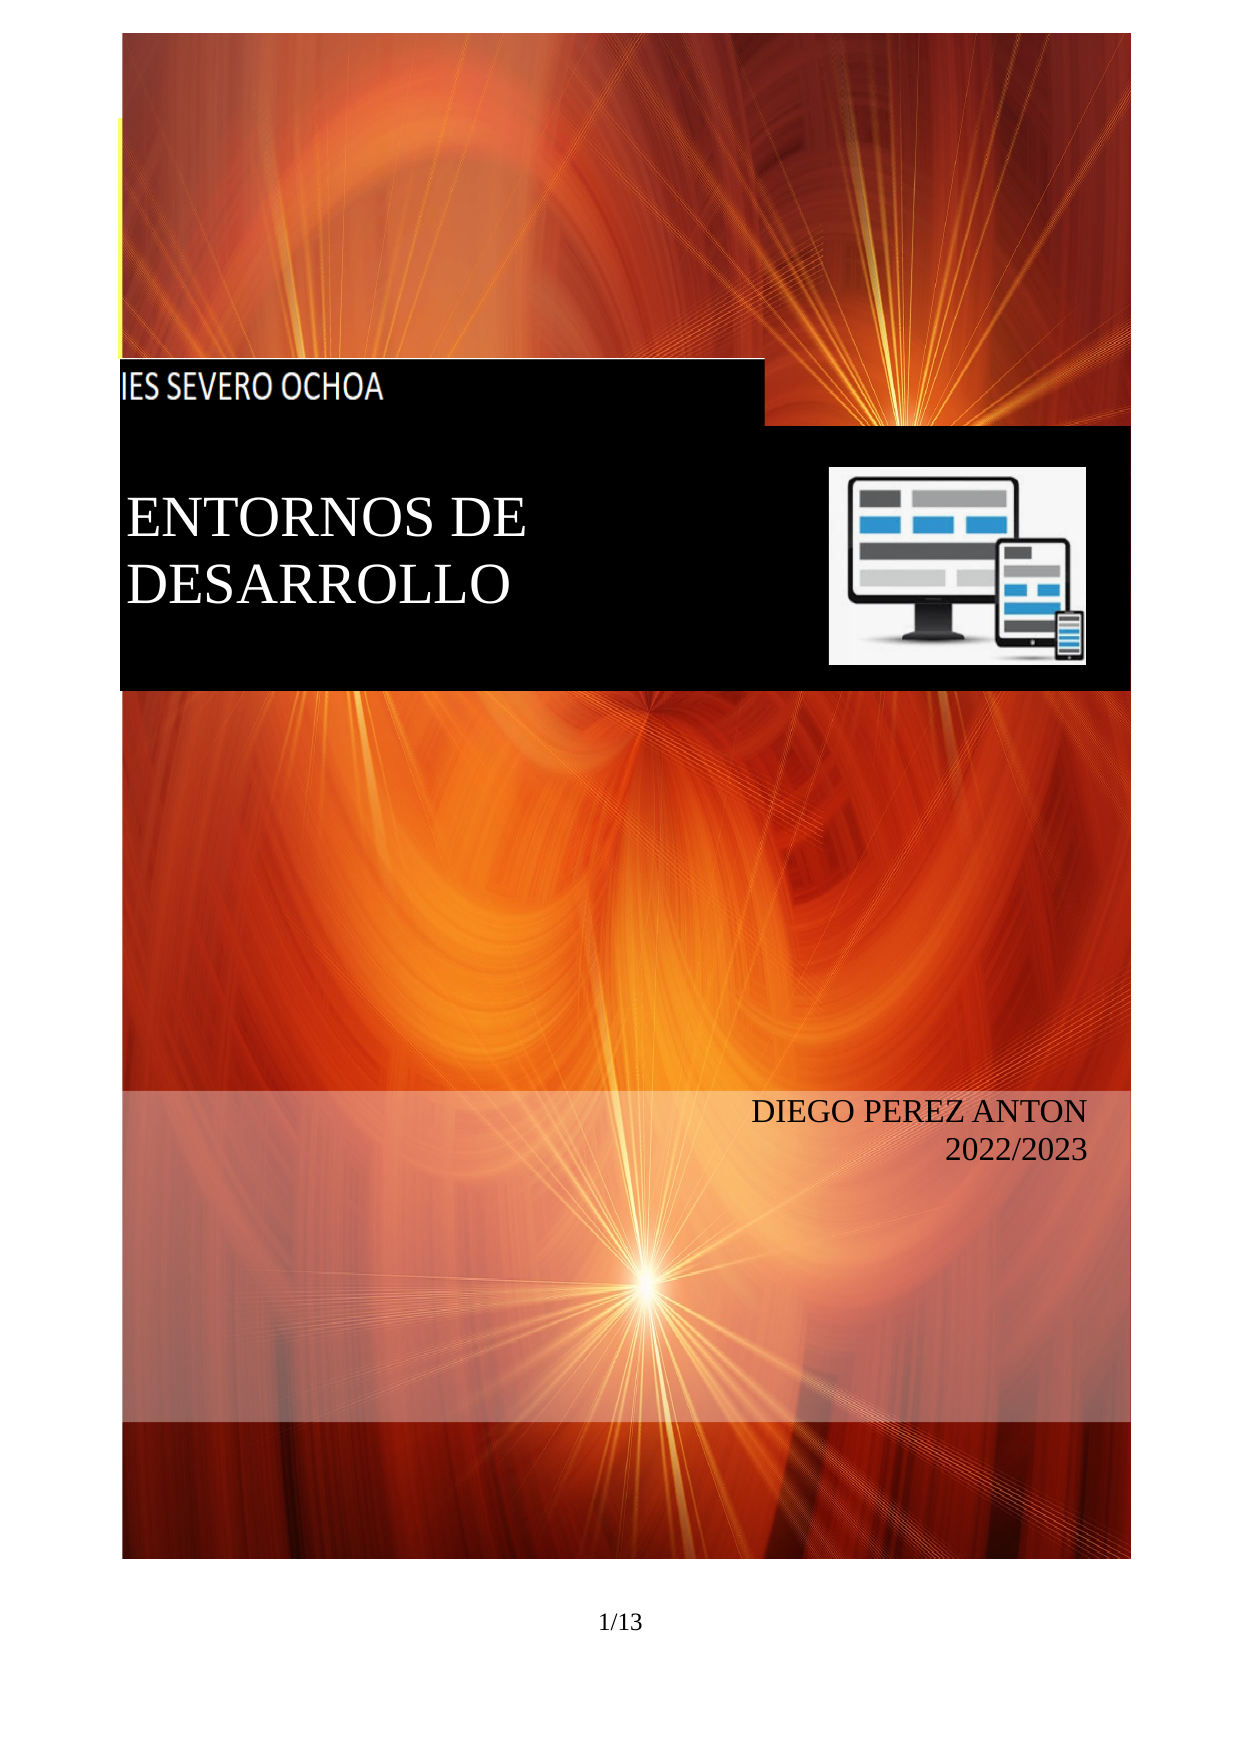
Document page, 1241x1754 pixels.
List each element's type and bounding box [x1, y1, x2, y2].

picture [122, 691, 1131, 1090]
picture [122, 1423, 1131, 1559]
picture [828, 467, 1086, 665]
picture [122, 33, 1131, 426]
